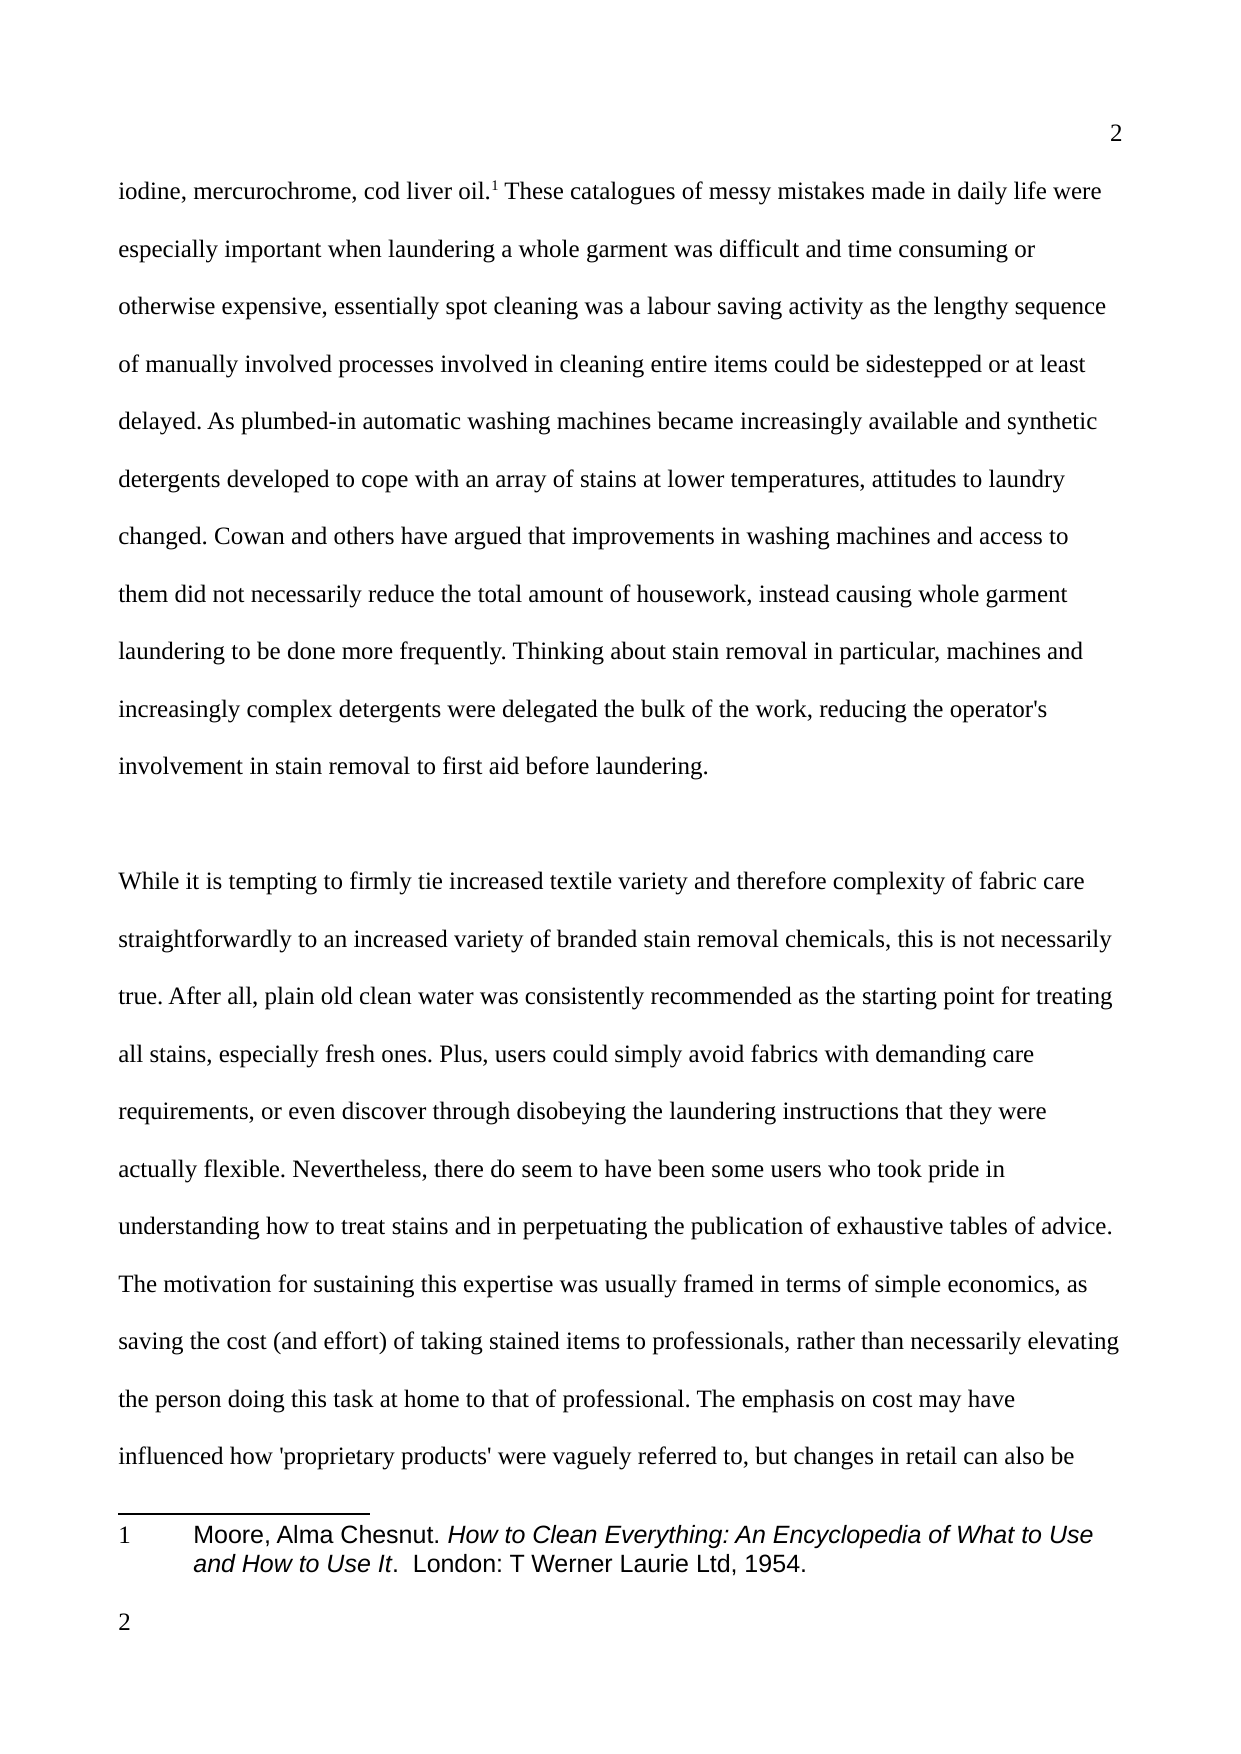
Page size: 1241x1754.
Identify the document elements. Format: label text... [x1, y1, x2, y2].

text Moore, Alma Chesnut. How to Clean Everything: An Encyclopedia of What to Use and How to Use It. London: T Werner Laurie Ltd, 1954. [118, 1520, 1122, 1578]
text iodine, mercurochrome, cod liver oil. These catalogues of messy mistakes made in daily life were especially important when laundering a whole garment was difficult and time consuming or otherwise expensive, essentially spot cleaning was a labour saving activity as the lengthy sequence of manually involved processes involved in cleaning entire items could be sidestepped or at least delayed. As plumbed-in automatic washing machines became increasingly available and synthetic detergents developed to cope with an array of stains at lower temperatures, attitudes to laundry changed. Cowan and others have argued that improvements in washing machines and access to them did not necessarily reduce the total amount of housework, instead causing whole garment laundering to be done more frequently. Thinking about stain removal in particular, machines and increasingly complex detergents were delegated the bulk of the work, reducing the operator's involvement in stain removal to first aid before laundering. [118, 176, 1122, 780]
text While it is tempting to firmly tie increased textile variety and therefore complexity of fabric care straightforwardly to an increased variety of branded stain removal chemicals, this is not necessarily true. After all, plain old clean water was consistently recommended as the starting point for treating all stains, especially fresh ones. Plus, users could simply avoid fabrics with demanding care requirements, or even discover through disobeying the laundering instructions that they were actually flexible. Nevertheless, there do seem to have been some users who took pride in understanding how to treat stains and in perpetuating the publication of exhaustive tables of advice. The motivation for sustaining this expertise was usually framed in terms of simple economics, as saving the cost (and effort) of taking stained items to professionals, rather than necessarily elevating the person doing this task at home to that of professional. The emphasis on cost may have influenced how 'proprietary products' were vaguely referred to, but changes in retail can also be [118, 866, 1122, 1470]
